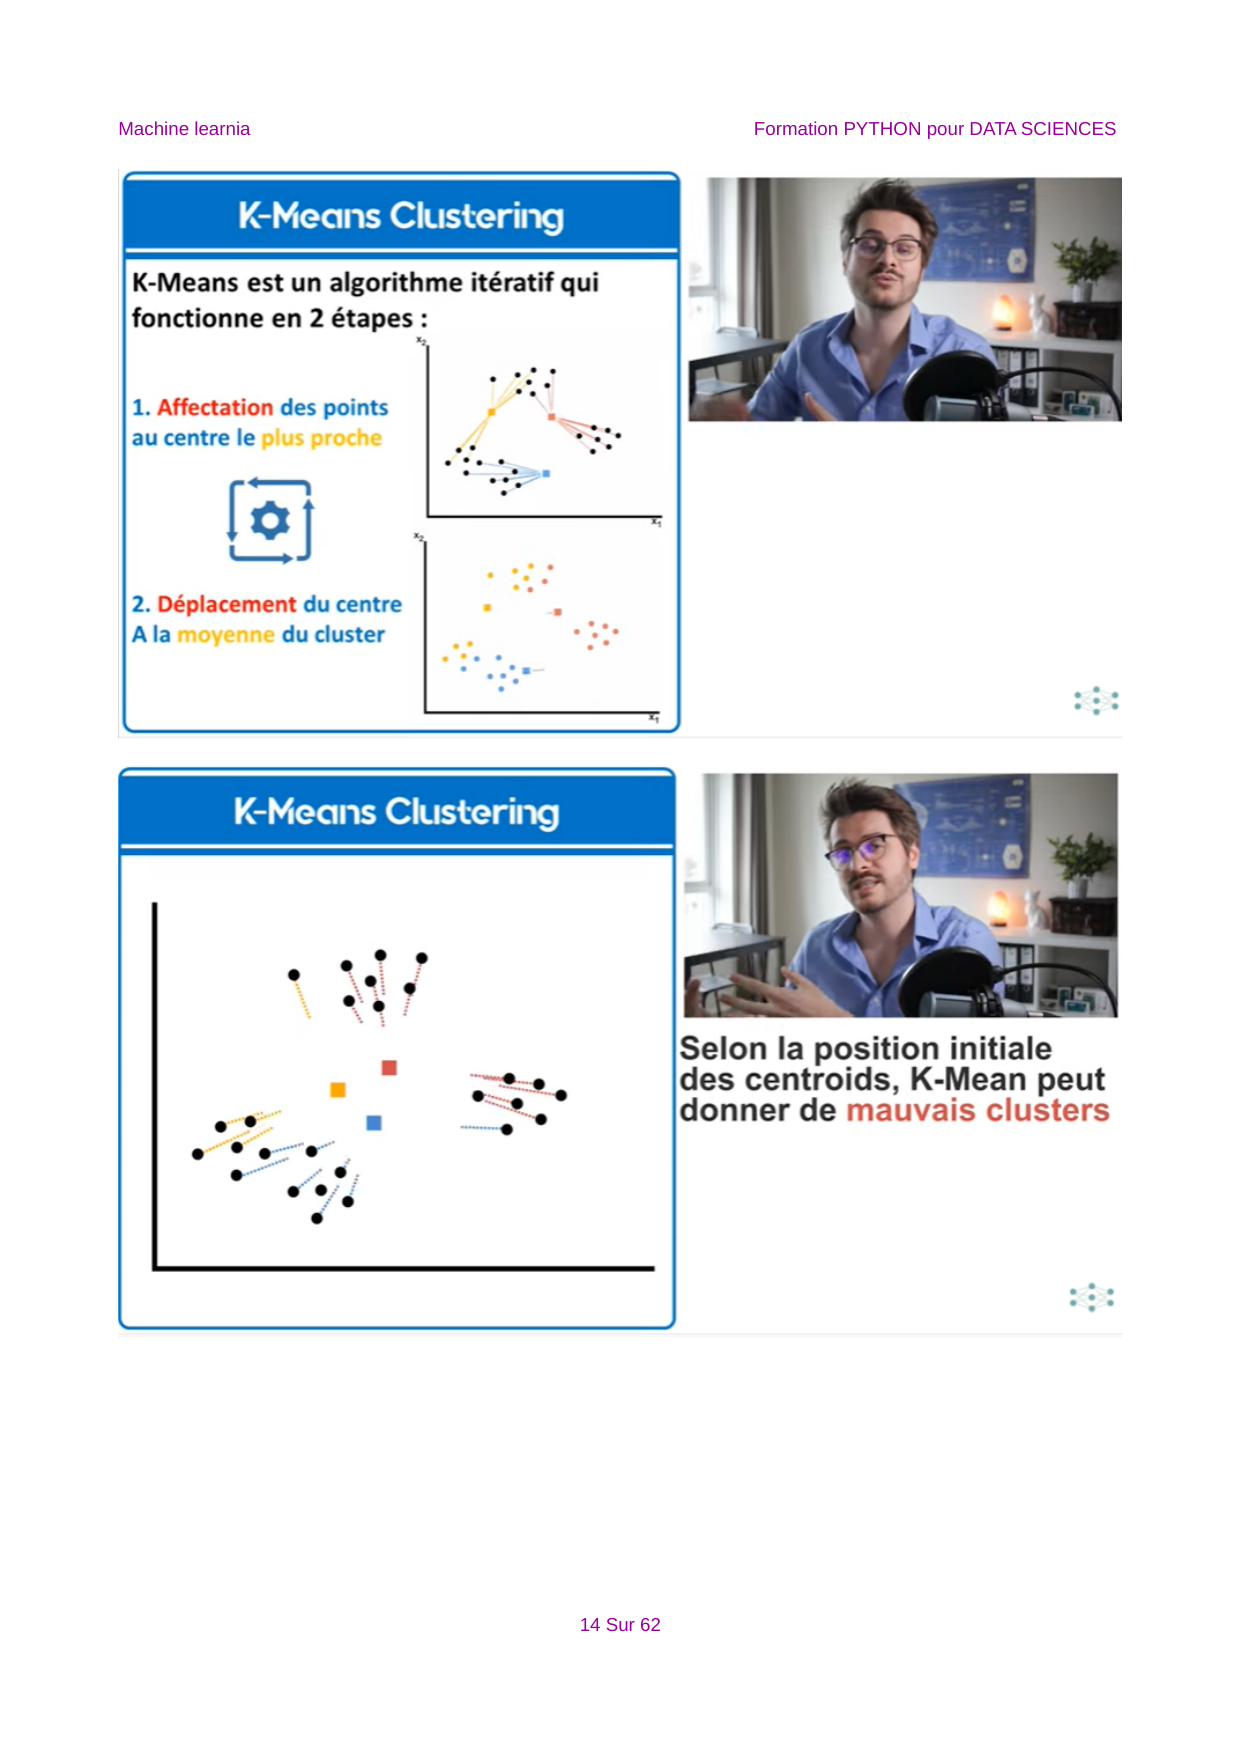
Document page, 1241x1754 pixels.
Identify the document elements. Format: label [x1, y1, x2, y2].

picture [118, 169, 1122, 739]
picture [118, 766, 1122, 1338]
